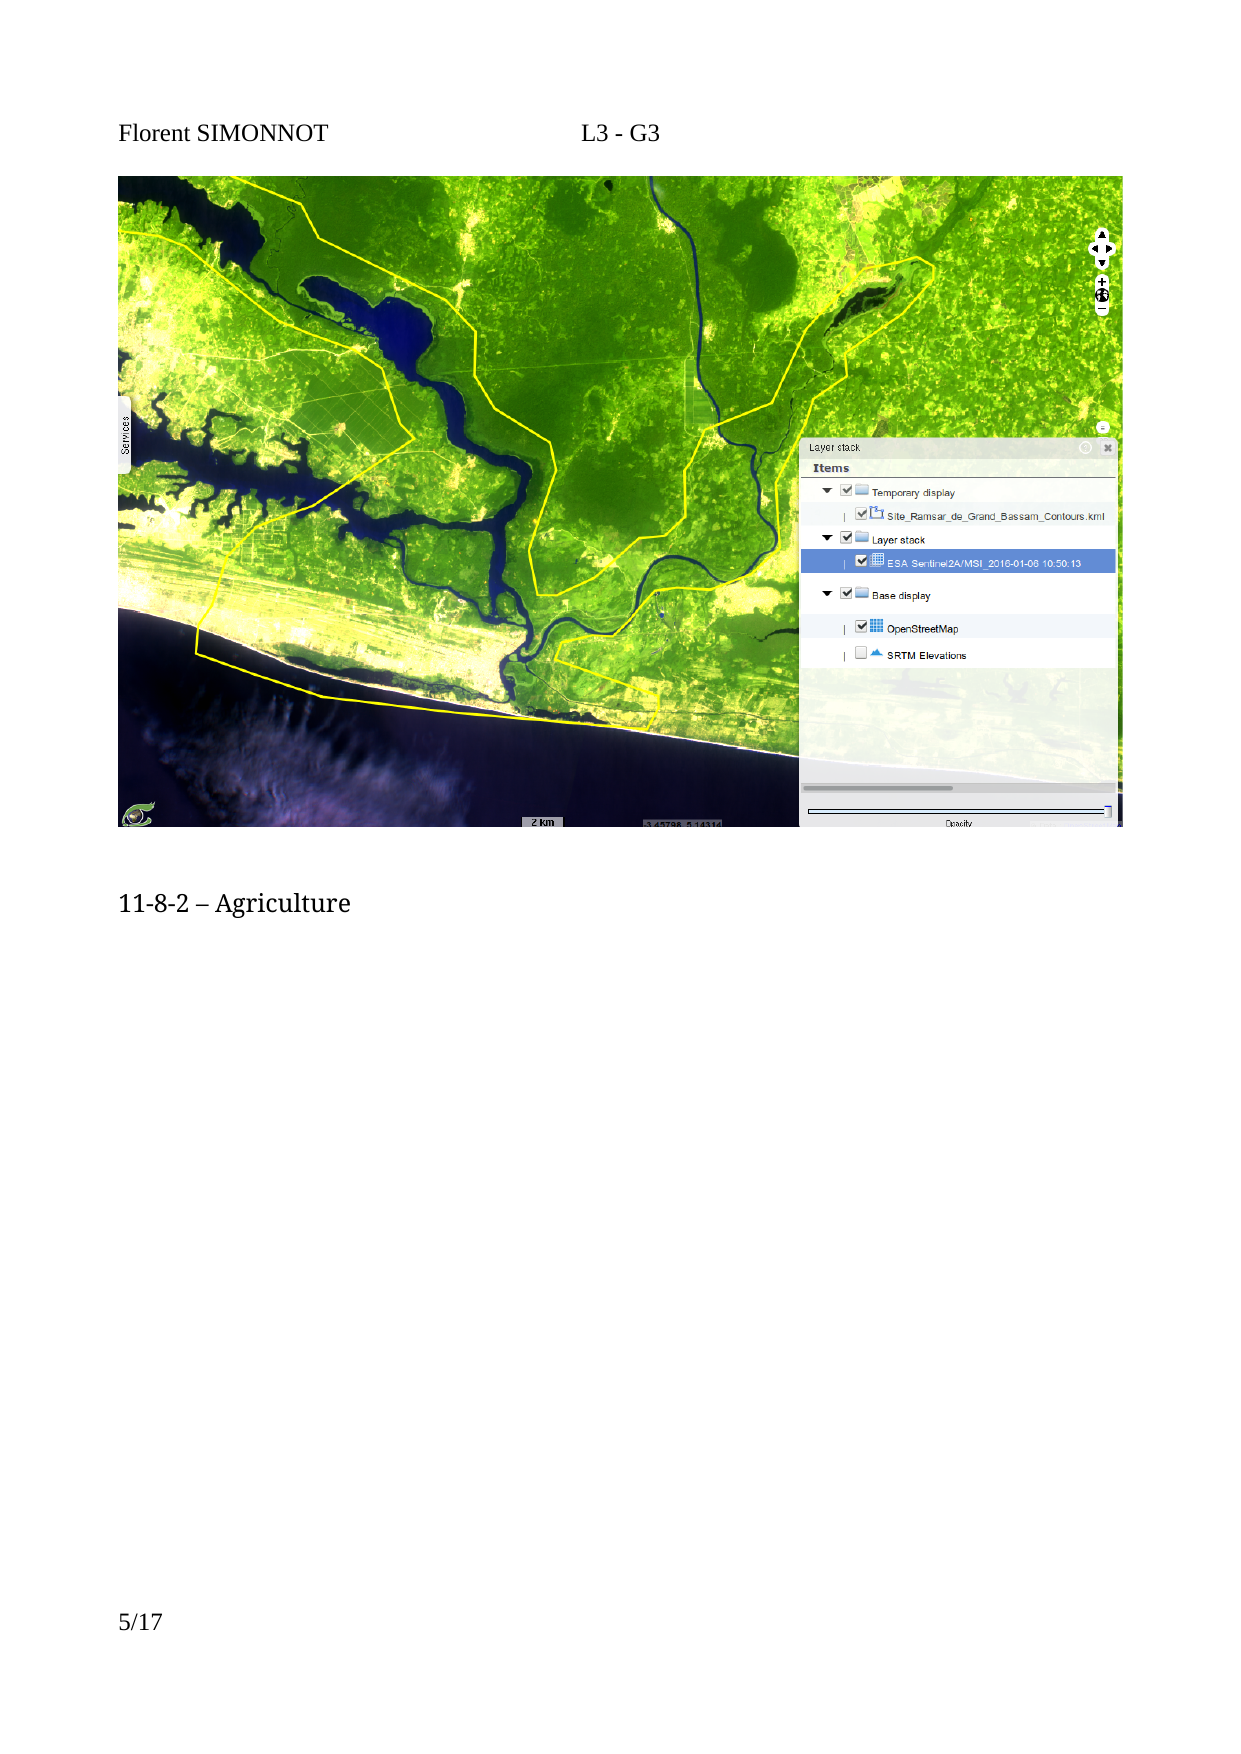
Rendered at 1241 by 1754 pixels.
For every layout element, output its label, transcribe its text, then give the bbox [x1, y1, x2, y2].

picture [118, 176, 1123, 827]
text 11-8-2 – Agriculture [118, 886, 1123, 919]
